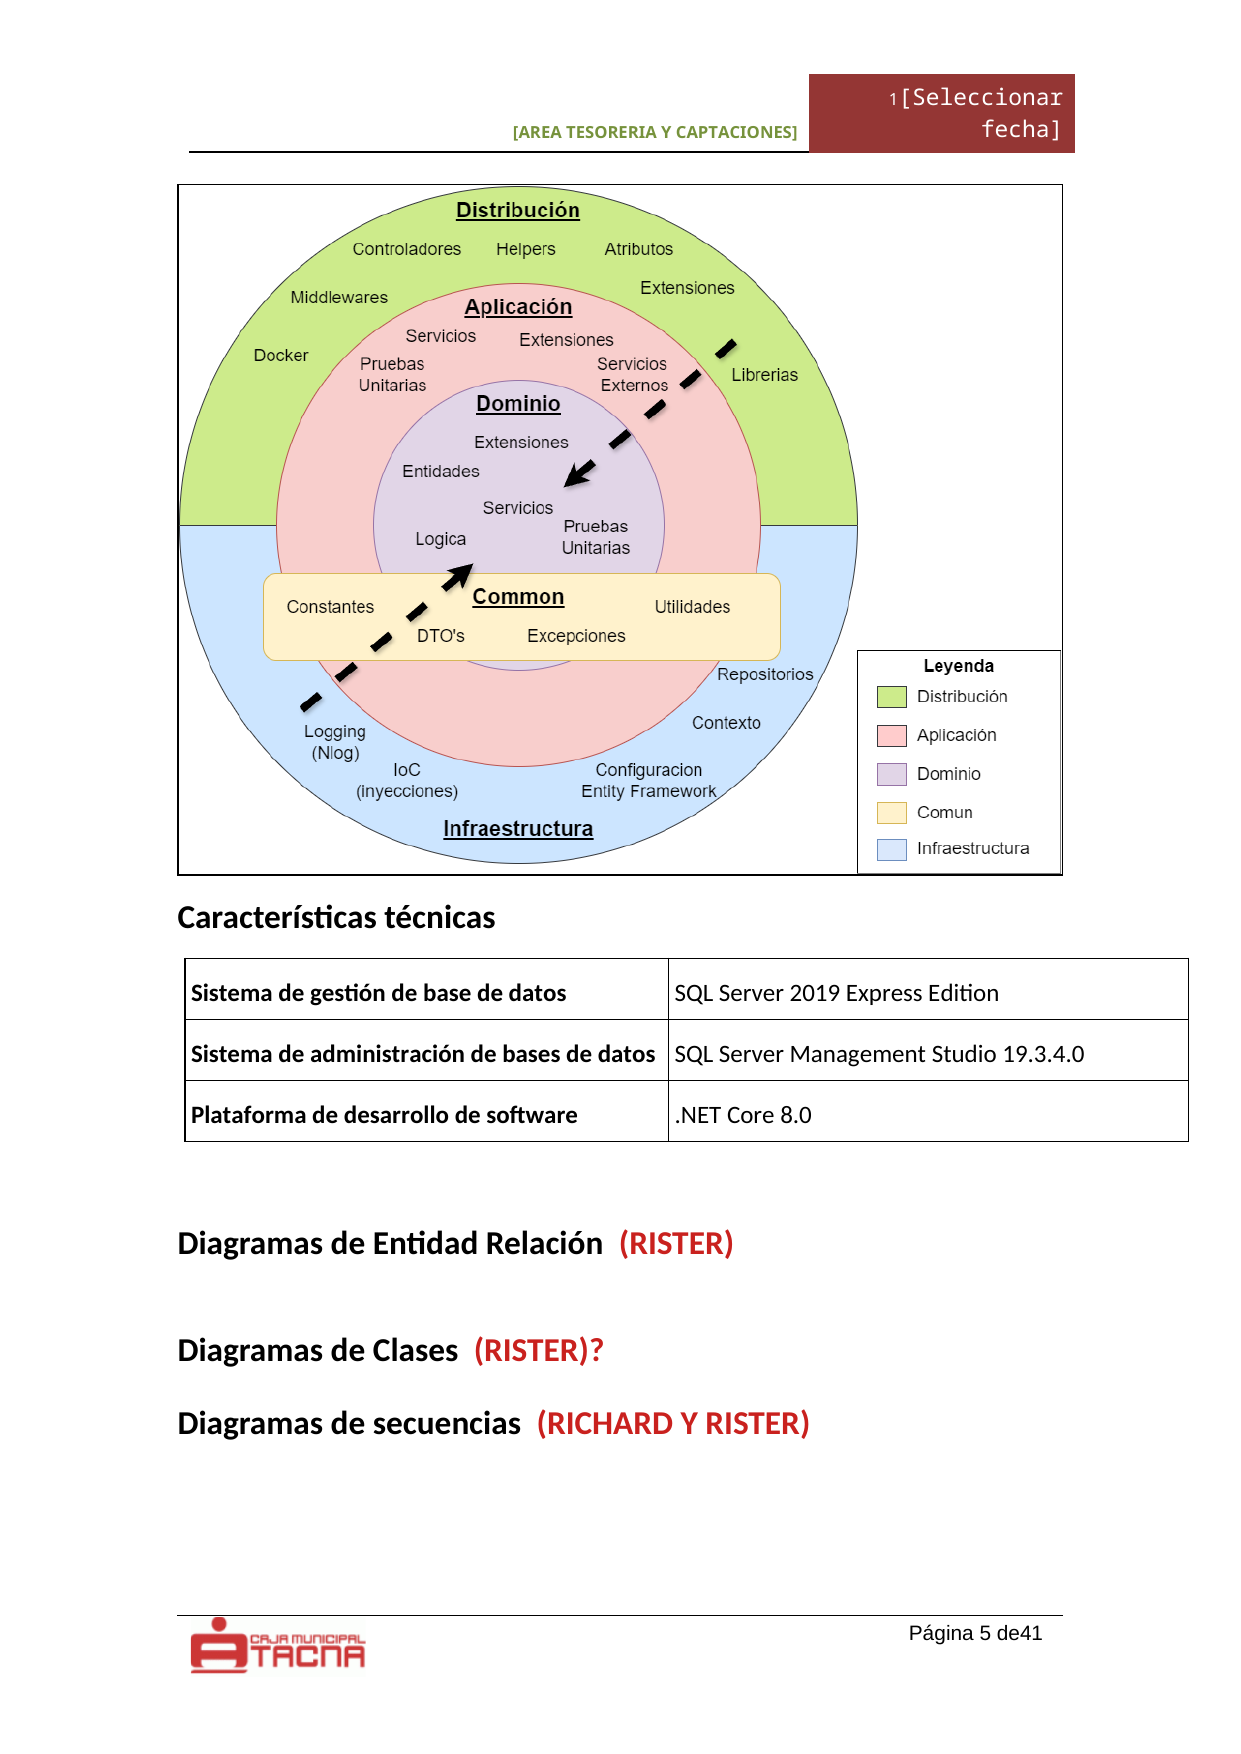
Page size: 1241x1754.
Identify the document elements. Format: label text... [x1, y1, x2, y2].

table_header Sistema de gestión de base de datos [186, 959, 668, 1018]
table_cell SQL Server Management Studio 19.3.4.0 [669, 1020, 1188, 1079]
table_cell .NET Core 8.0 [669, 1081, 1188, 1141]
table_header SQL Server 2019 Express Edition [669, 959, 1188, 1018]
subtitle Diagramas de Clases (RISTER)? [177, 1329, 1063, 1370]
table_cell Sistema de administración de bases de datos [186, 1020, 668, 1079]
subtitle Diagramas de secuencias (RICHARD Y RISTER) [177, 1402, 1063, 1443]
subtitle Diagramas de Entidad Relación (RISTER) [177, 1222, 1063, 1263]
subtitle Características técnicas [177, 876, 1063, 937]
table_cell Plataforma de desarrollo de software [186, 1081, 668, 1141]
